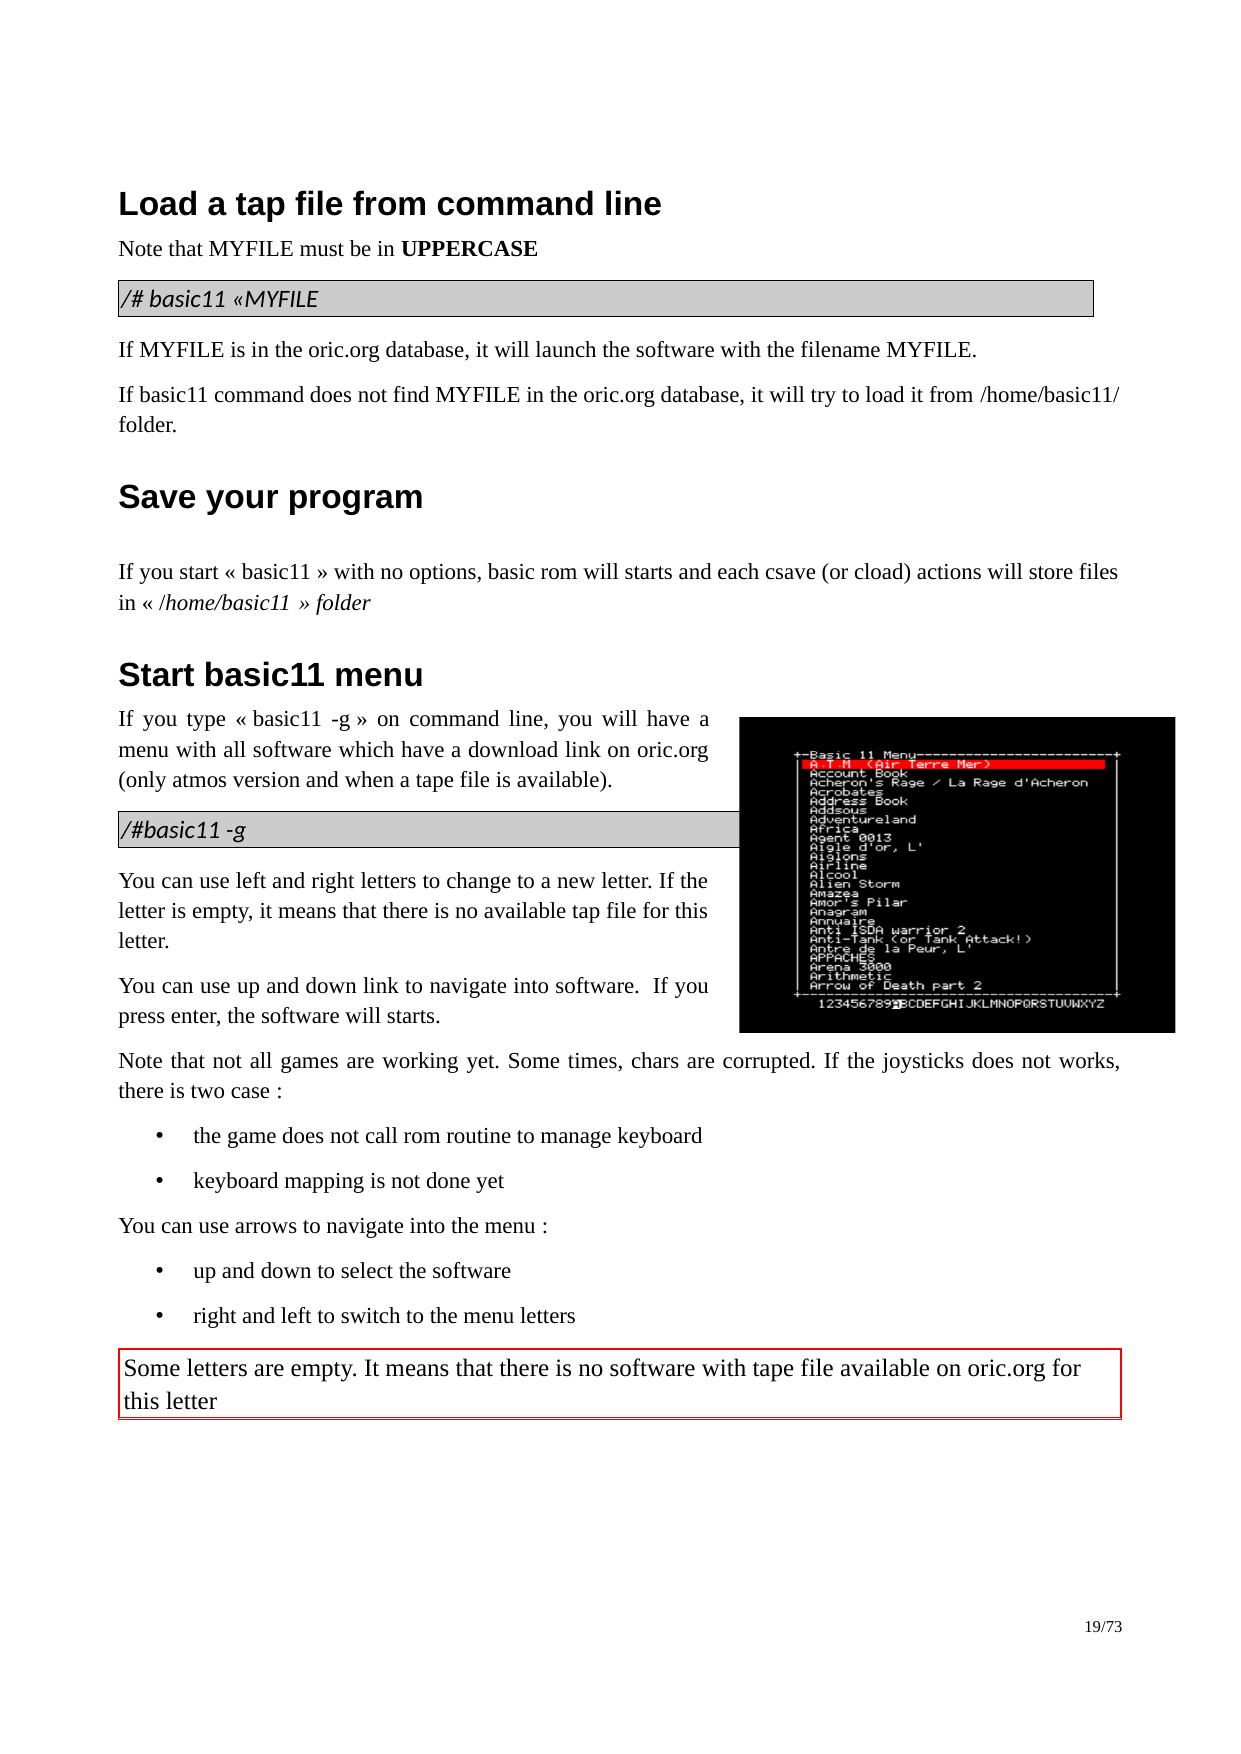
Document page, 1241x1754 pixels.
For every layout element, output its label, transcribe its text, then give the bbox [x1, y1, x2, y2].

text You can use up and down link to navigate into software. If you press enter, the software will starts. [118, 972, 739, 1029]
list right and left to switch to the menu letters [156, 1303, 1122, 1329]
text If you type « basic11 -g » on command line, you will have a menu with all software which have a download link on oric.org (only atmos version and when a tape file is available). [118, 706, 1122, 792]
text Note that not all games are working yet. Some times, chars are corrupted. If the joysticks does not works, there is two case : [118, 1047, 1122, 1104]
subtitle Start basic11 menu [118, 654, 1122, 693]
list keyboard mapping is not done yet [156, 1168, 1122, 1194]
text If MYFILE is in the oric.org database, it will launch the software with the filename MYFILE. [118, 336, 1122, 362]
text Some letters are empty. It means that there is no software with tape file available on oric.org for this letter [120, 1350, 1120, 1417]
subtitle Save your program [118, 477, 1122, 516]
text If basic11 command does not find MYFILE in the oric.org database, it will try to load it from /home/basic11/ folder. [118, 381, 1122, 437]
picture [739, 717, 1176, 1033]
text You can use left and right letters to change to a new letter. If the letter is empty, it means that there is no available tap file for this letter. [118, 867, 739, 953]
list the game does not call rom routine to manage keyboard [156, 1123, 1122, 1149]
list up and down to select the software [156, 1258, 1122, 1284]
text /#basic11 -g [119, 812, 739, 847]
subtitle Load a tap file from command line [118, 184, 1122, 223]
text /# basic11 «MYFILE [119, 281, 1093, 316]
text You can use arrows to navigate into the menu : [118, 1213, 1122, 1239]
text Note that MYFILE must be in UPPERCASE [118, 235, 1122, 261]
text If you start « basic11 » with no options, basic rom will starts and each csave (or cload) actions will store files in « /home/basic11 » folder [118, 528, 1122, 615]
